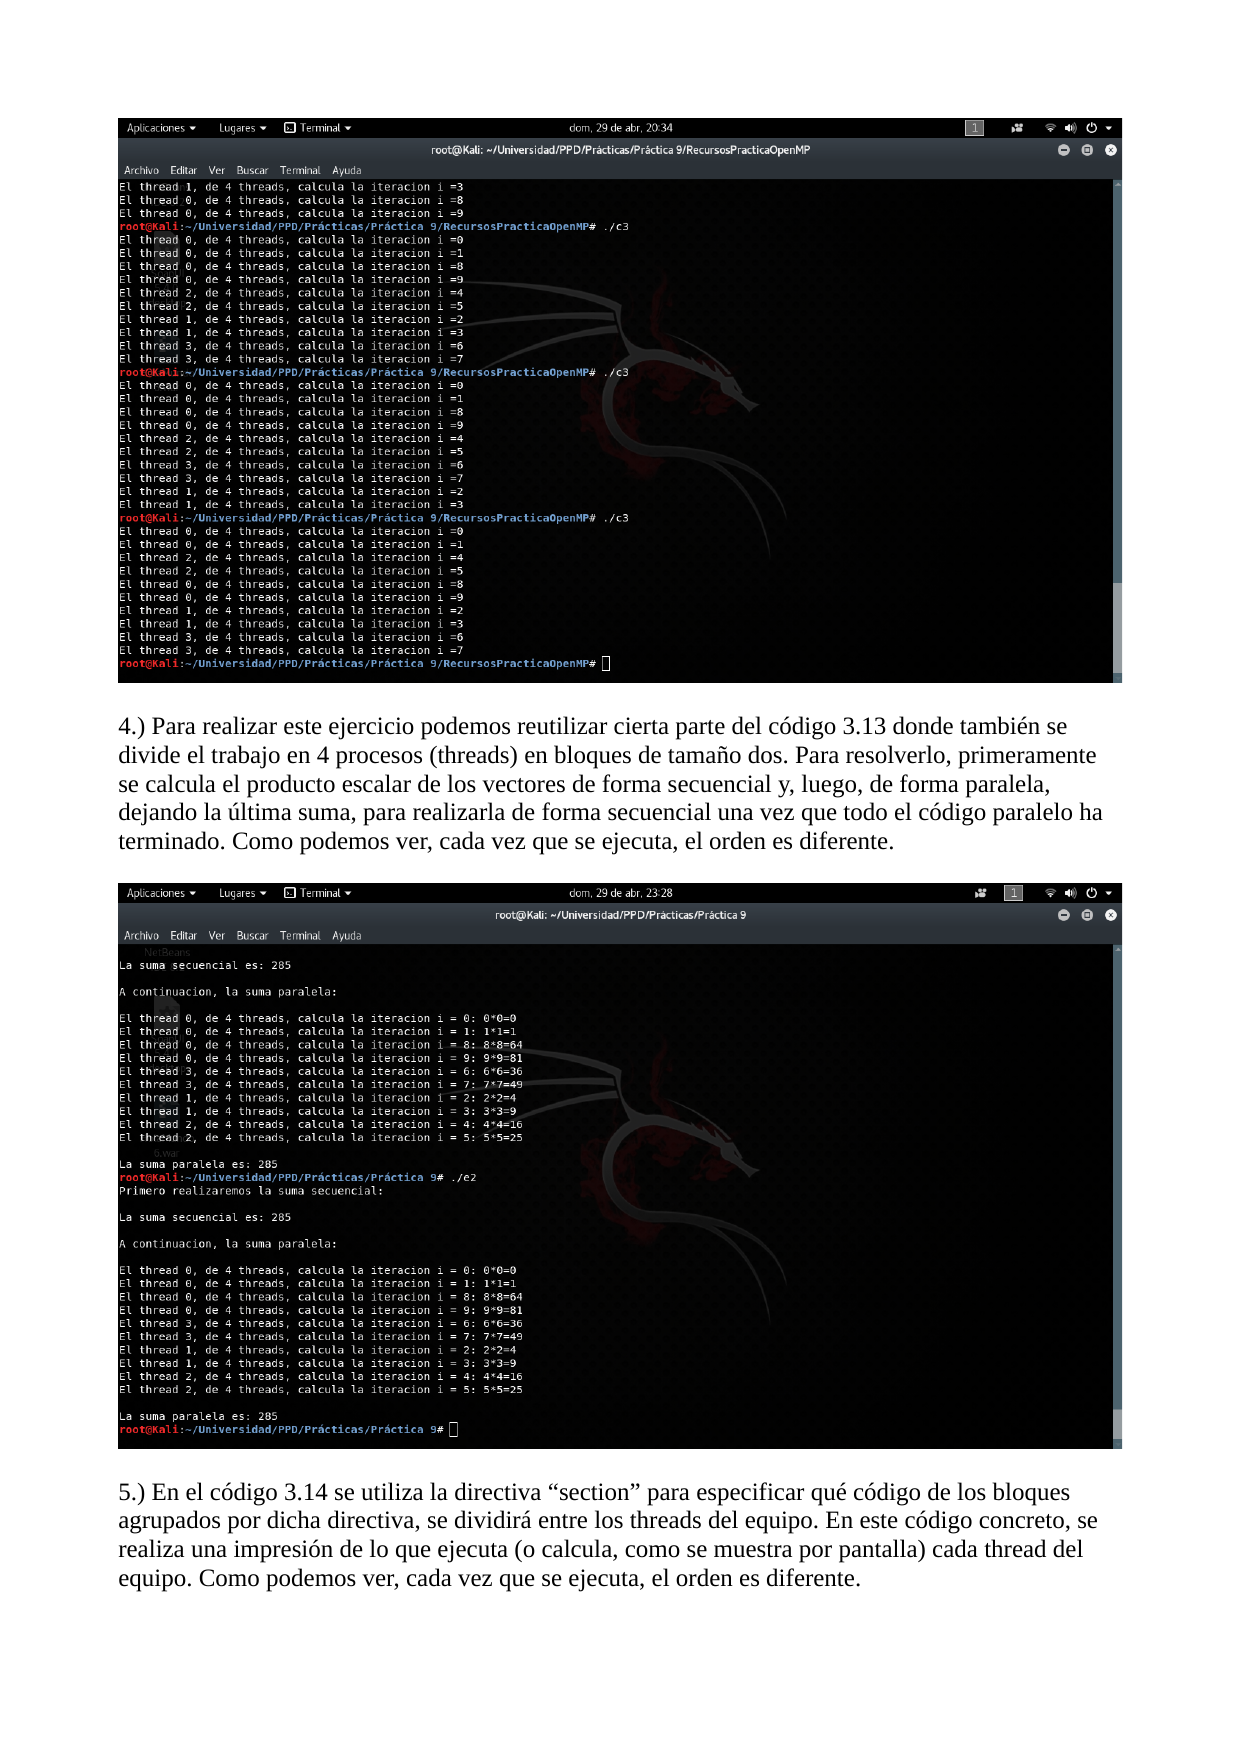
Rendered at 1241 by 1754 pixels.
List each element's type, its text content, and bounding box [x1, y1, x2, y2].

picture [118, 883, 1123, 1449]
text 5.) En el código 3.14 se utiliza la directiva “section” para especificar qué código de los bloques agrupados por dicha directiva, se dividirá entre los threads del equipo. En este código concreto, se realiza una impresión de lo que ejecuta (o calcula, como se muestra por pantalla) cada thread del equipo. Como podemos ver, cada vez que se ejecuta, el orden es diferente. [118, 1477, 1122, 1592]
picture [118, 118, 1123, 683]
text 4.) Para realizar este ejercicio podemos reutilizar cierta parte del código 3.13 donde también se divide el trabajo en 4 procesos (threads) en bloques de tamaño dos. Para resolverlo, primeramente se calcula el producto escalar de los vectores de forma secuencial y, luego, de forma paralela, dejando la última suma, para realizarla de forma secuencial una vez que todo el código paralelo ha terminado. Como podemos ver, cada vez que se ejecuta, el orden es diferente. [118, 711, 1122, 855]
